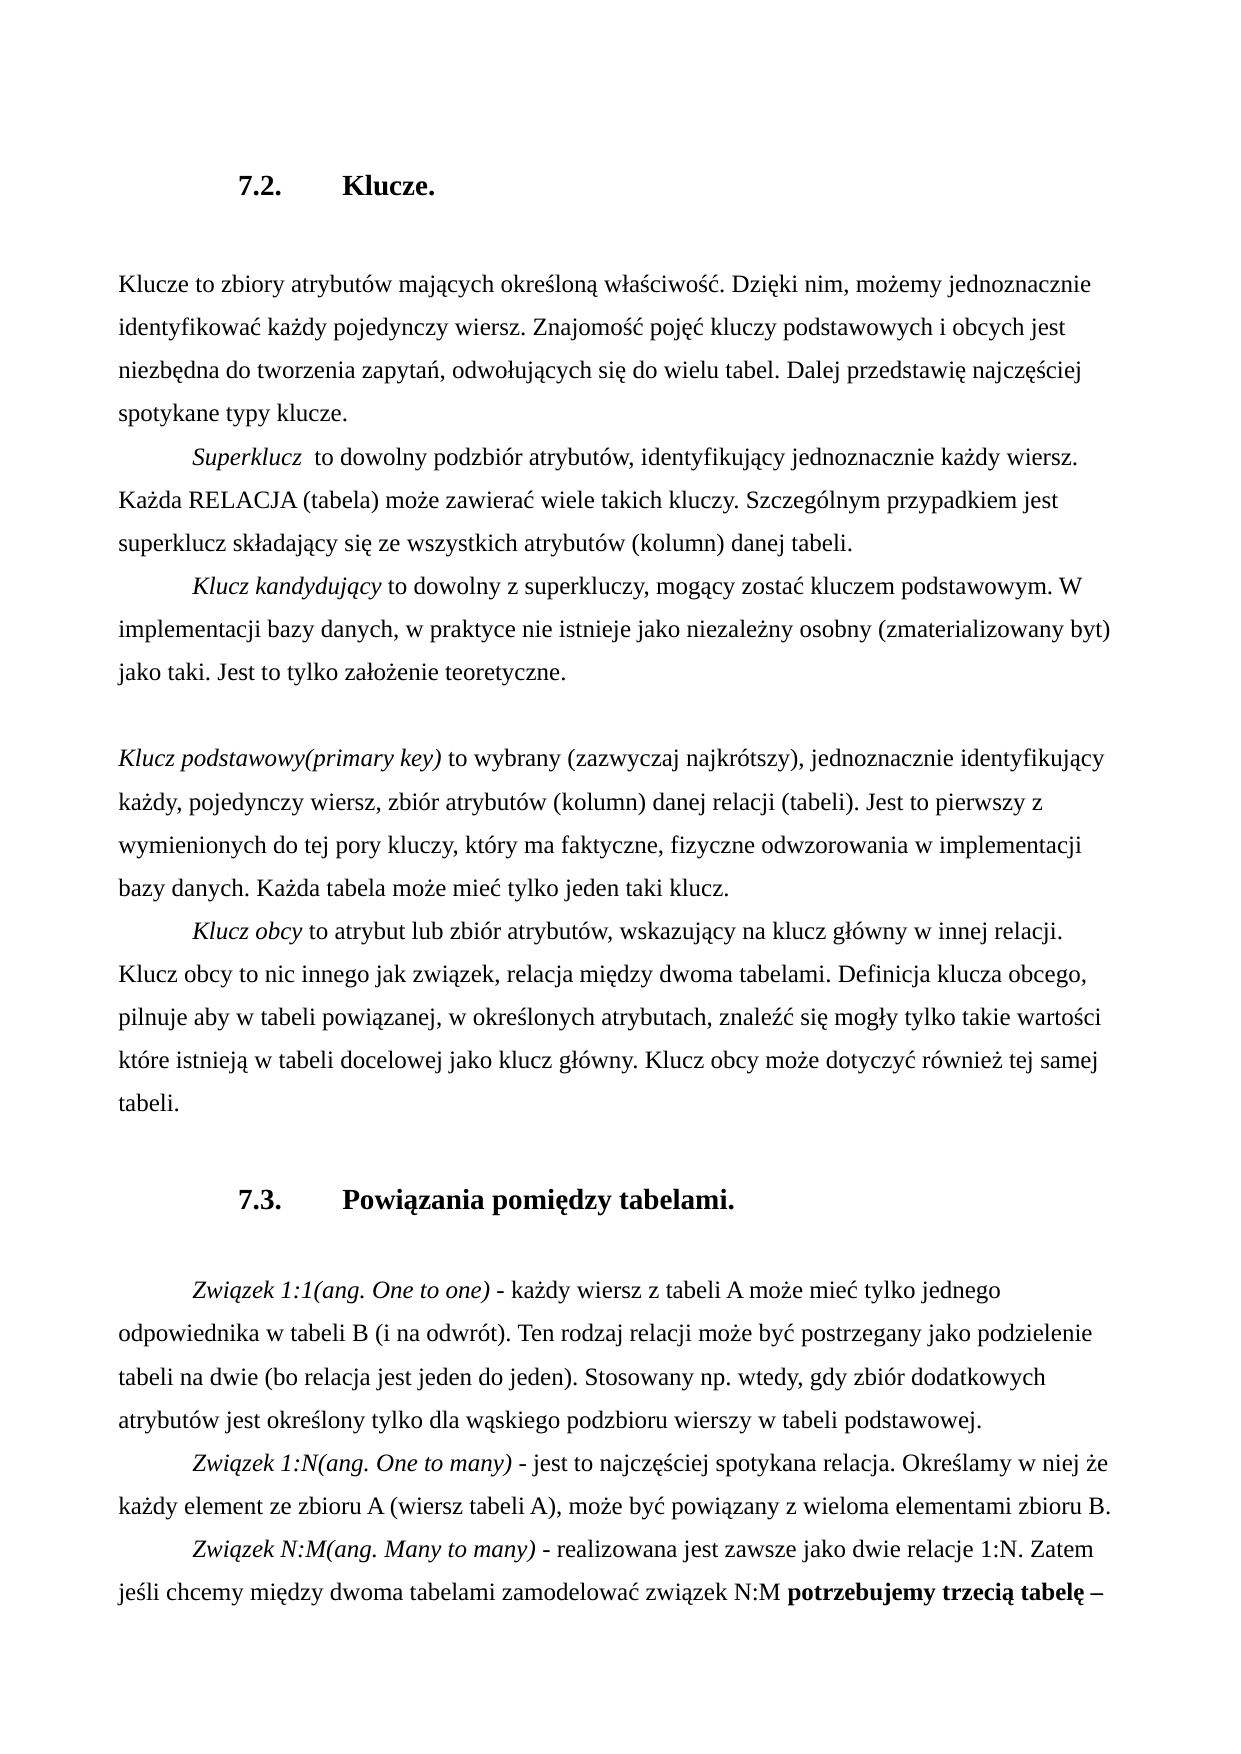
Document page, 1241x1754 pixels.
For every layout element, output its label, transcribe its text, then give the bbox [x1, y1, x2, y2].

text Klucz obcy to atrybut lub zbiór atrybutów, wskazujący na klucz główny w innej relacji. Klucz obcy to nic innego jak związek, relacja między dwoma tabelami. Definicja klucza obcego, pilnuje aby w tabeli powiązanej, w określonych atrybutach, znaleźć się mogły tylko takie wartości które istnieją w tabeli docelowej jako klucz główny. Klucz obcy może dotyczyć również tej samej tabeli. [118, 916, 1122, 1117]
text Związek N:M(ang. Many to many) - realizowana jest zawsze jako dwie relacje 1:N. Zatem jeśli chcemy między dwoma tabelami zamodelować związek N:M potrzebujemy trzecią tabelę – [118, 1534, 1122, 1606]
text Klucze to zbiory atrybutów mających określoną właściwość. Dzięki nim, możemy jednoznacznie identyfikować każdy pojedynczy wiersz. Znajomość pojęć kluczy podstawowych i obcych jest niezbędna do tworzenia zapytań, odwołujących się do wielu tabel. Dalej przedstawię najczęściej spotykane typy klucze. [118, 269, 1122, 427]
text Klucz kandydujący to dowolny z superkluczy, mogący zostać kluczem podstawowym. W implementacji bazy danych, w praktyce nie istnieje jako niezależny osobny (zmaterializowany byt) jako taki. Jest to tylko założenie teoretyczne. [118, 571, 1122, 686]
list Klucze. [231, 168, 1122, 202]
list Powiązania pomiędzy tabelami. [231, 1182, 1122, 1215]
text Superklucz to dowolny podzbiór atrybutów, identyfikujący jednoznacznie każdy wiersz. Każda RELACJA (tabela) może zawierać wiele takich kluczy. Szczególnym przypadkiem jest superklucz składający się ze wszystkich atrybutów (kolumn) danej tabeli. [118, 442, 1122, 557]
text Związek 1:1(ang. One to one) - każdy wiersz z tabeli A może mieć tylko jednego odpowiednika w tabeli B (i na odwrót). Ten rodzaj relacji może być postrzegany jako podzielenie tabeli na dwie (bo relacja jest jeden do jeden). Stosowany np. wtedy, gdy zbiór dodatkowych atrybutów jest określony tylko dla wąskiego podzbioru wierszy w tabeli podstawowej. [118, 1275, 1122, 1433]
text Związek 1:N(ang. One to many) - jest to najczęściej spotykana relacja. Określamy w niej że każdy element ze zbioru A (wiersz tabeli A), może być powiązany z wieloma elementami zbioru B. [118, 1448, 1122, 1520]
text Klucz podstawowy(primary key) to wybrany (zazwyczaj najkrótszy), jednoznacznie identyfikujący każdy, pojedynczy wiersz, zbiór atrybutów (kolumn) danej relacji (tabeli). Jest to pierwszy z wymienionych do tej pory kluczy, który ma faktyczne, fizyczne odwzorowania w implementacji bazy danych. Każda tabela może mieć tylko jeden taki klucz. [118, 743, 1122, 902]
